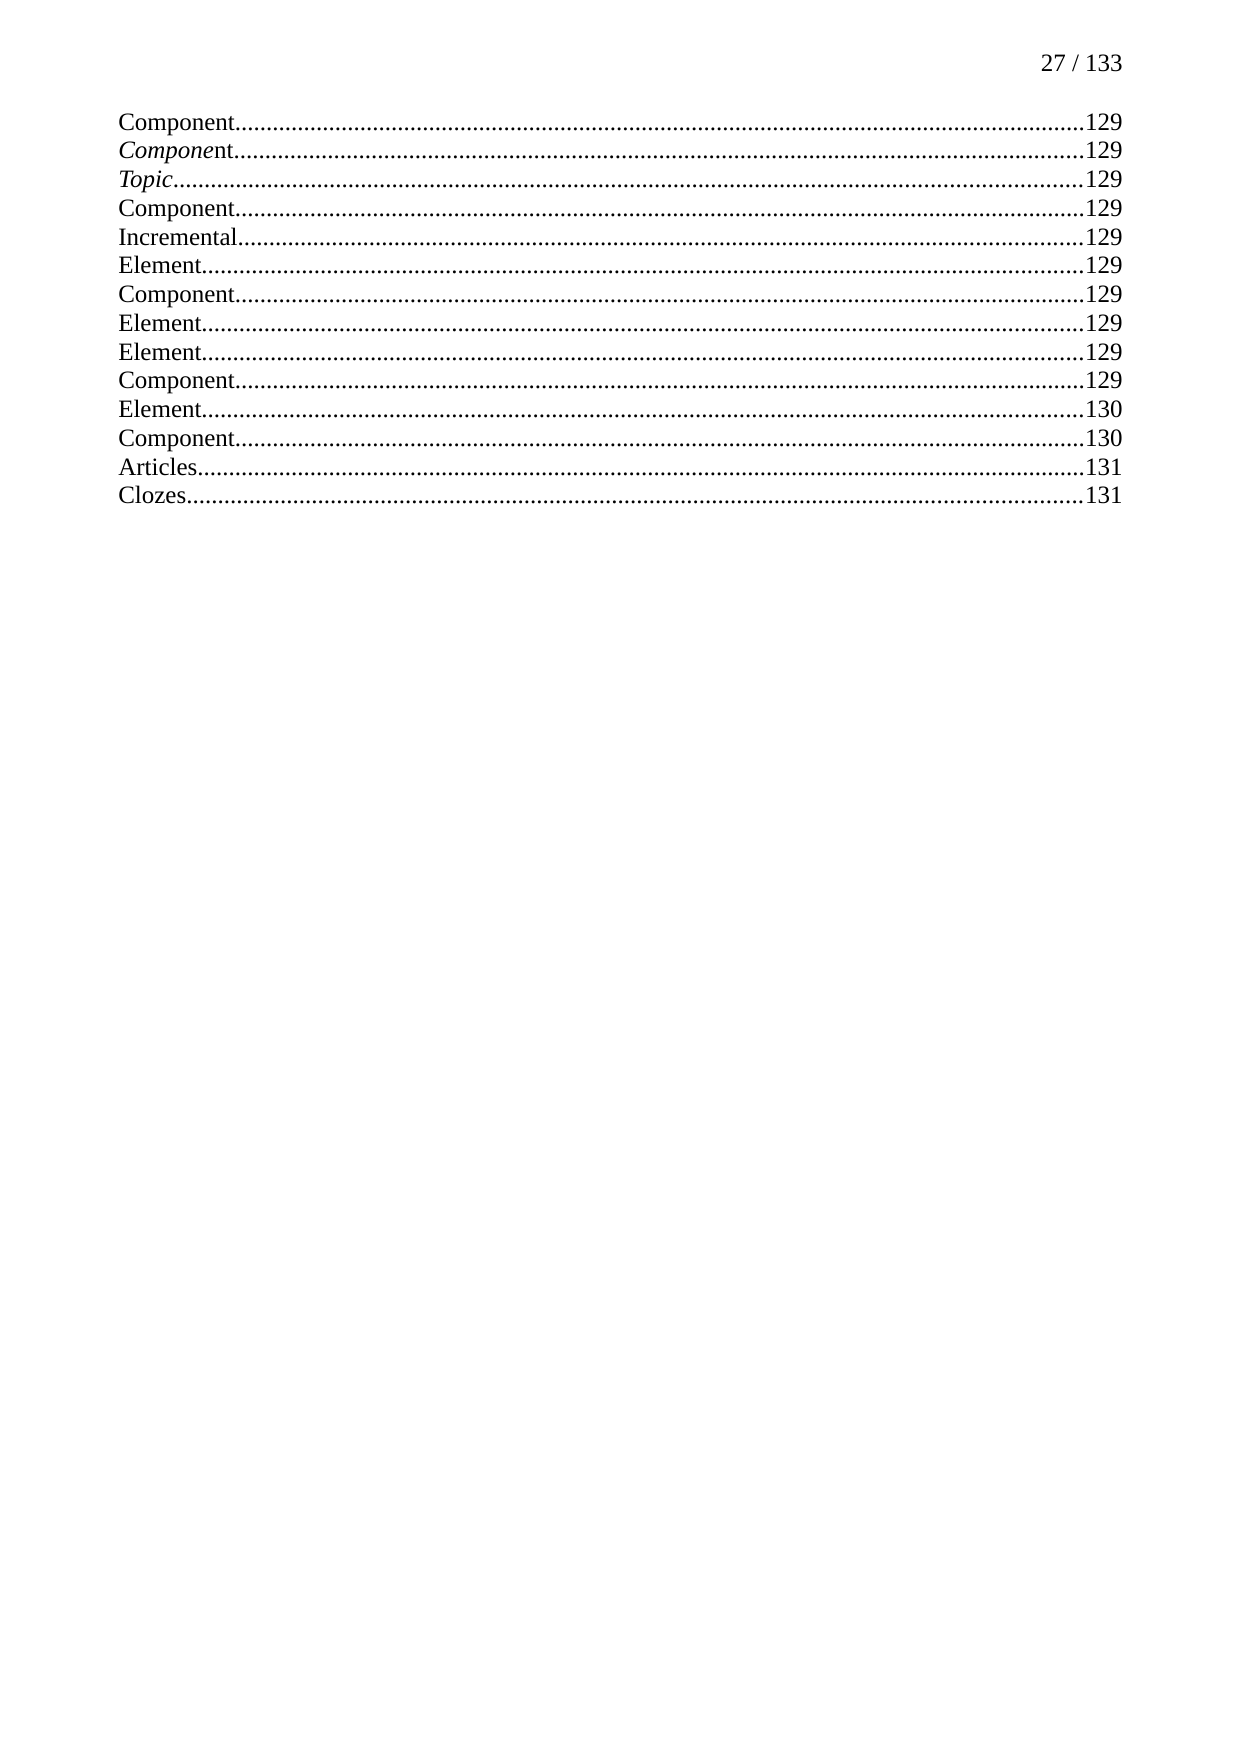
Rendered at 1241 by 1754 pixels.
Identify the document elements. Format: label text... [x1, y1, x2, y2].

text Articles 131 [118, 452, 1122, 481]
text Component 129 [118, 279, 1122, 308]
text Element 129 [118, 251, 1122, 279]
text Incremental 129 [118, 222, 1122, 251]
text Clozes 131 [118, 481, 1122, 509]
text Element 130 [118, 394, 1122, 423]
text Element 129 [118, 308, 1122, 337]
text Component 129 [118, 107, 1122, 136]
text Element 129 [118, 337, 1122, 366]
text Component 129 [118, 193, 1122, 222]
text Topic 129 [118, 164, 1122, 193]
text Component 129 [118, 366, 1122, 394]
text Component 130 [118, 423, 1122, 452]
text Component 129 [118, 136, 1122, 164]
